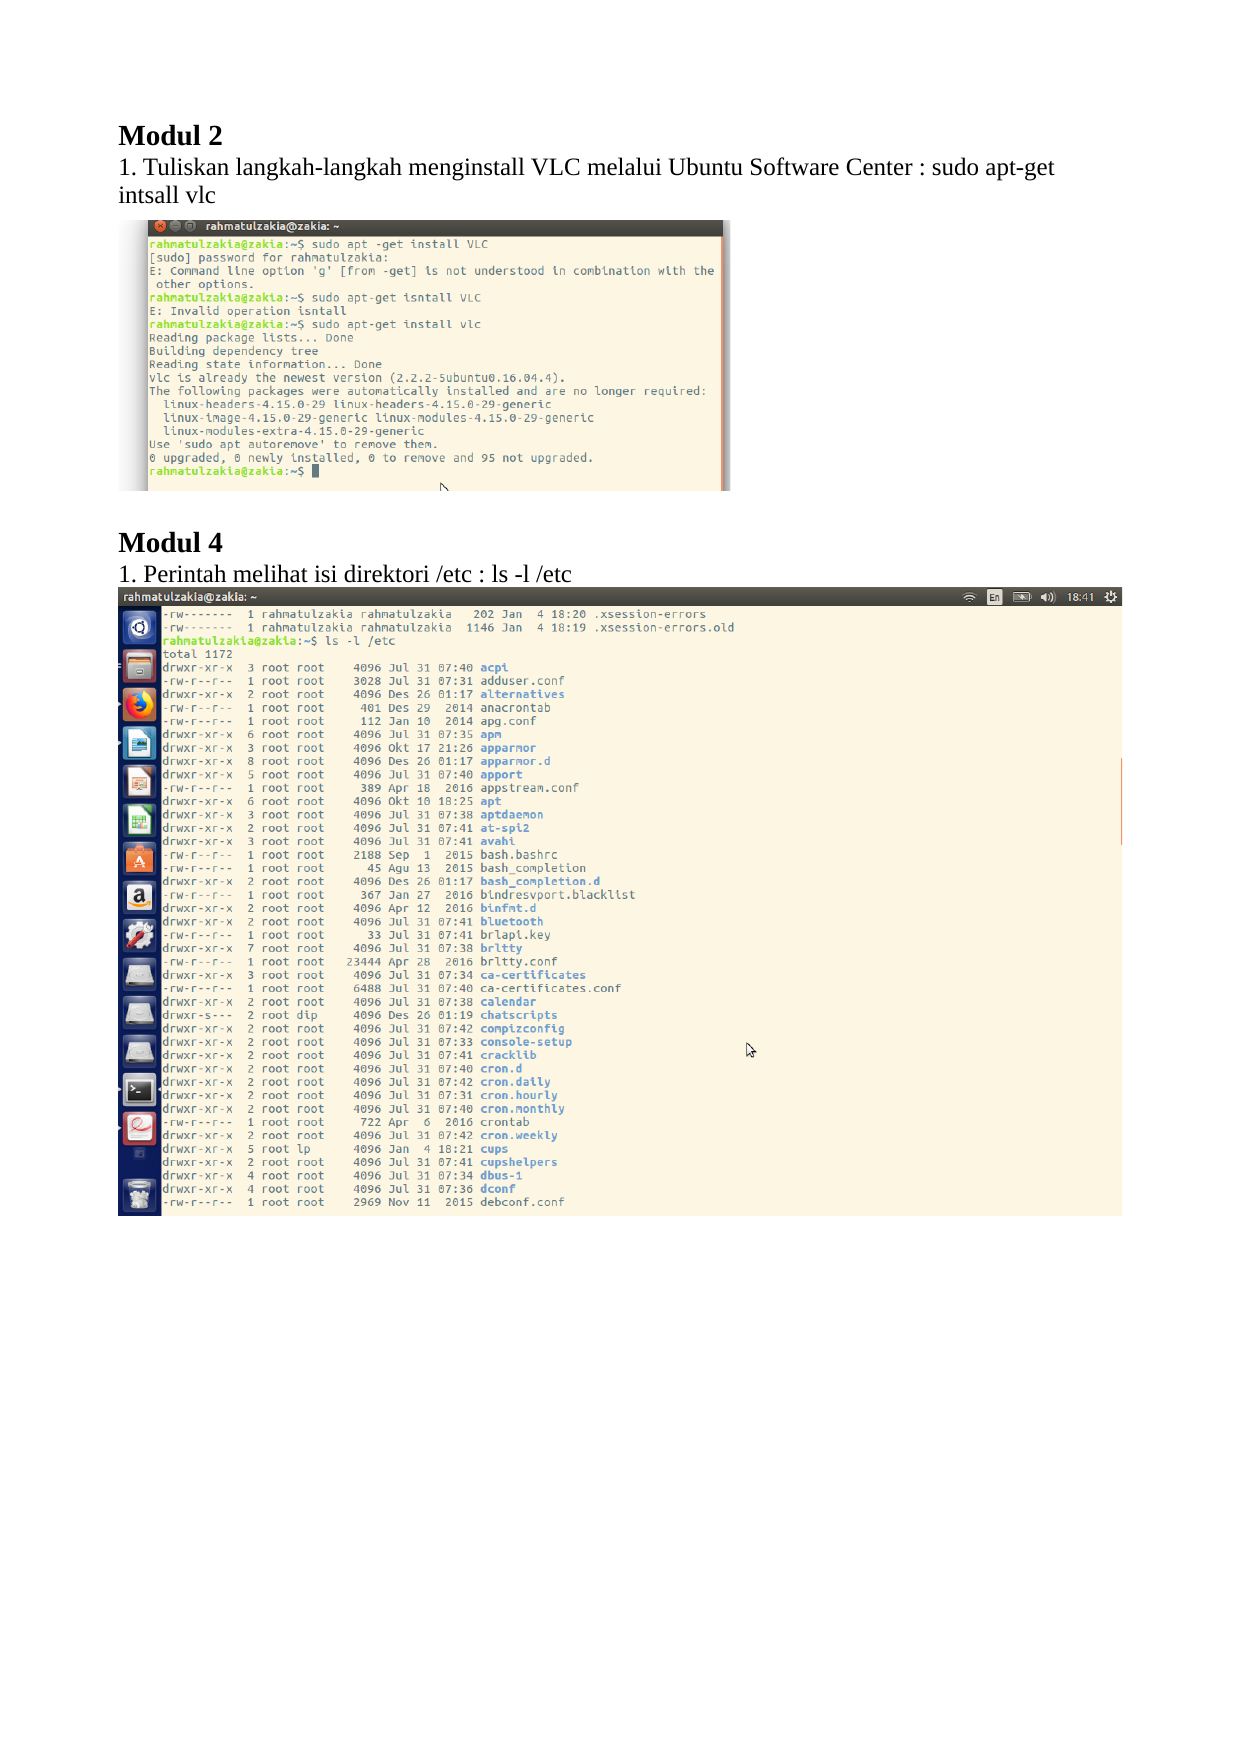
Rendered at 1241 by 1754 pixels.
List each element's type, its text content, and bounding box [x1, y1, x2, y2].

text Modul 4 [118, 525, 1122, 559]
text 1. Perintah melihat isi direktori /etc : ls -l /etc [118, 559, 1122, 587]
text 1. Tuliskan langkah-langkah menginstall VLC melalui Ubuntu Software Center : sudo apt-get intsall vlc [118, 152, 1122, 209]
picture [118, 587, 1123, 1216]
picture [118, 220, 731, 491]
text Modul 2 [118, 118, 1122, 152]
